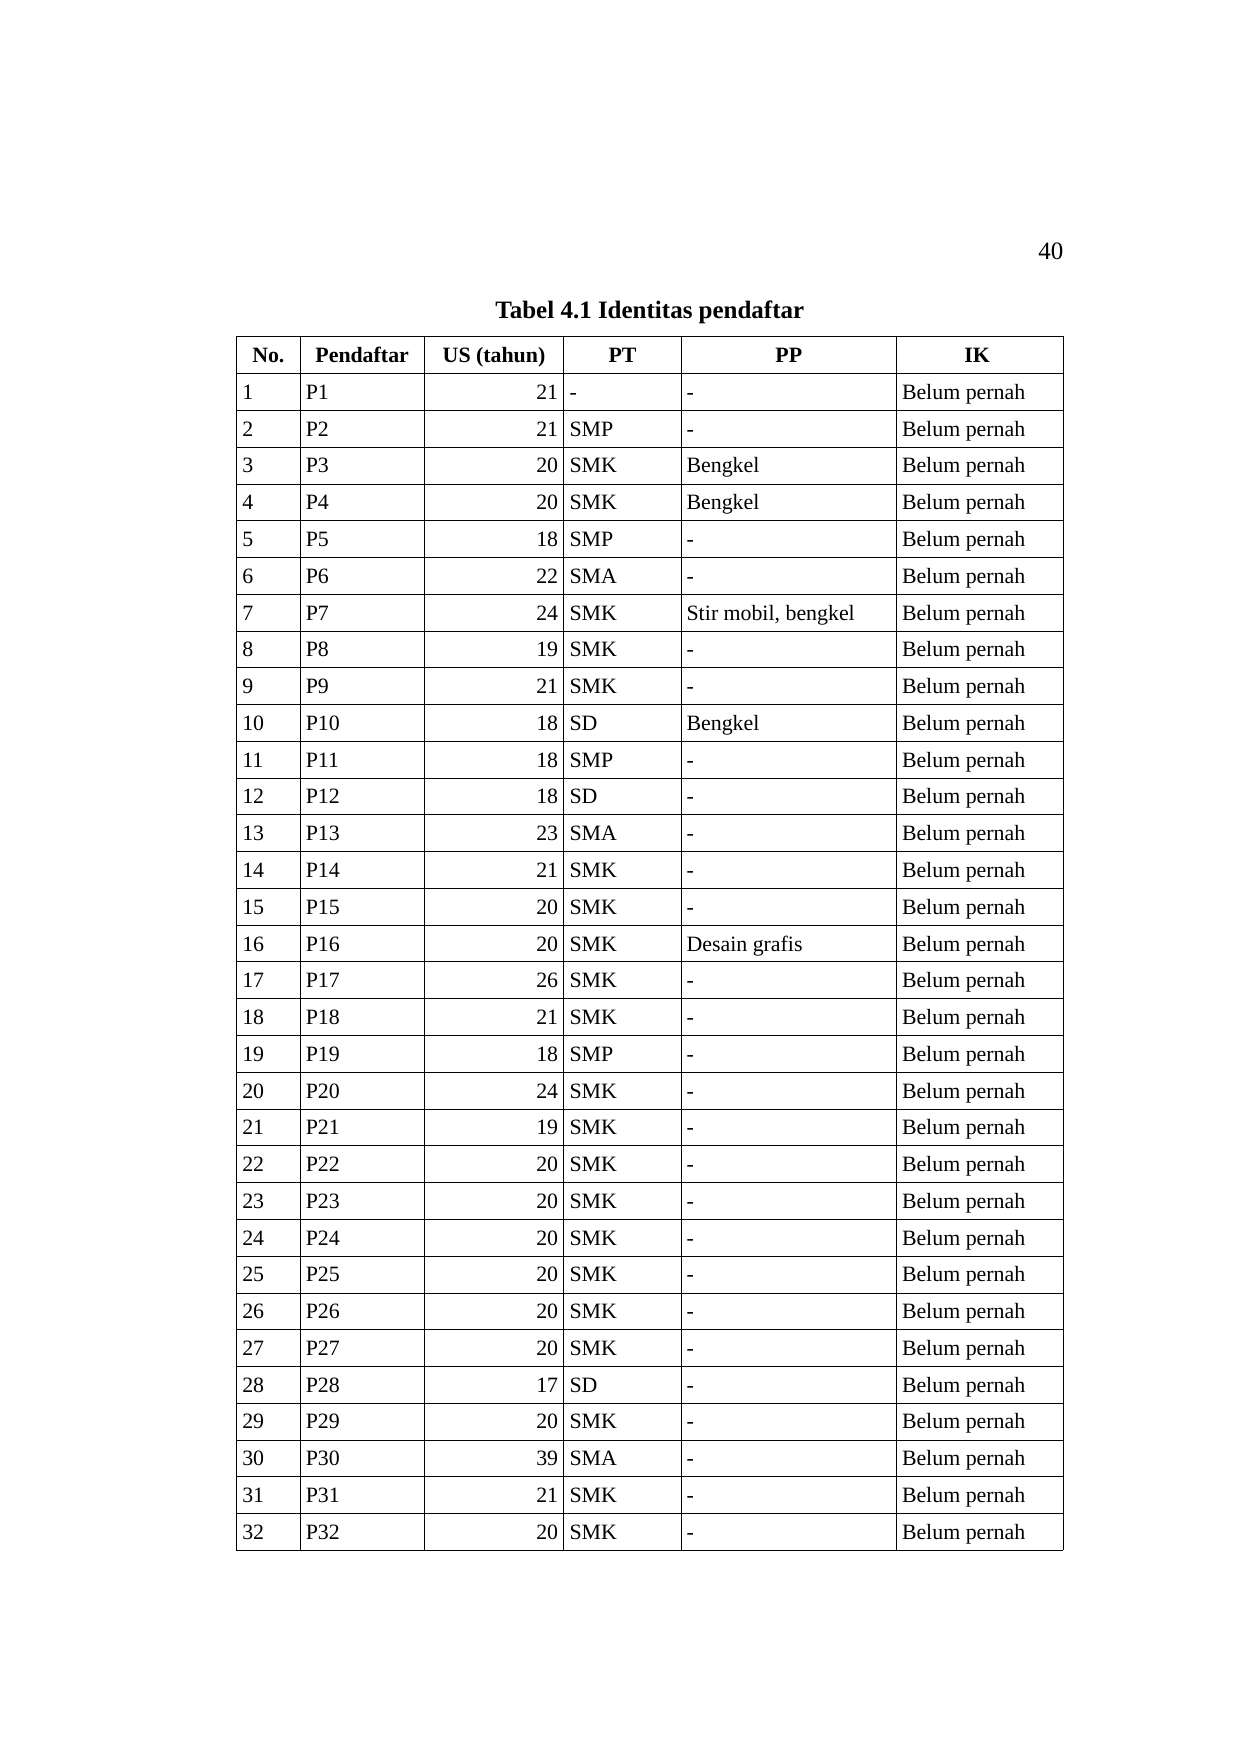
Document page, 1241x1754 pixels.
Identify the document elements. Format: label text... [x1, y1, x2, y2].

table_cell P24 [301, 1220, 424, 1256]
table_header PP [682, 337, 896, 373]
table_cell SD [564, 705, 681, 741]
table_cell SMA [564, 1441, 681, 1476]
table_cell Belum pernah [897, 1477, 1063, 1513]
table_cell SMK [564, 595, 681, 631]
table_cell P29 [301, 1404, 424, 1439]
table_cell Belum pernah [897, 1404, 1063, 1439]
table_cell 21 [425, 1477, 563, 1513]
table_cell 18 [425, 742, 563, 778]
table_cell P6 [301, 558, 424, 594]
table_cell - [682, 1441, 896, 1476]
table_cell Belum pernah [897, 705, 1063, 741]
table_cell P31 [301, 1477, 424, 1513]
table_cell - [682, 668, 896, 704]
table_cell SMK [564, 632, 681, 667]
table_cell SMK [564, 1330, 681, 1366]
table_cell 21 [425, 374, 563, 410]
table_cell - [682, 1220, 896, 1256]
table_cell SMK [564, 889, 681, 925]
table_cell - [682, 632, 896, 667]
table_cell SMK [564, 448, 681, 483]
table_header IK [897, 337, 1063, 373]
table_cell - [682, 411, 896, 447]
table_cell Belum pernah [897, 558, 1063, 594]
table_cell 2 [237, 411, 300, 447]
table_cell 27 [237, 1330, 300, 1366]
table_cell 18 [425, 1036, 563, 1072]
table_cell P7 [301, 595, 424, 631]
table_cell 18 [237, 999, 300, 1035]
table_cell P14 [301, 852, 424, 888]
table_cell 12 [237, 779, 300, 814]
table_cell Desain grafis [682, 926, 896, 961]
table_cell - [682, 962, 896, 998]
table_cell SMK [564, 962, 681, 998]
table_cell 23 [425, 815, 563, 851]
table_cell P22 [301, 1146, 424, 1182]
table_cell 28 [237, 1367, 300, 1403]
table_cell 29 [237, 1404, 300, 1439]
table_cell 5 [237, 521, 300, 557]
table_cell - [682, 521, 896, 557]
table_cell 24 [425, 595, 563, 631]
table_cell P8 [301, 632, 424, 667]
table_cell - [682, 1514, 896, 1550]
table_cell Belum pernah [897, 962, 1063, 998]
table_cell 30 [237, 1441, 300, 1476]
table_cell SMP [564, 521, 681, 557]
table_cell - [682, 779, 896, 814]
table_cell 19 [237, 1036, 300, 1072]
table_cell Belum pernah [897, 521, 1063, 557]
table_cell P23 [301, 1183, 424, 1219]
table_cell SMK [564, 1146, 681, 1182]
table_header PT [564, 337, 681, 373]
table_cell P10 [301, 705, 424, 741]
table_cell Belum pernah [897, 1220, 1063, 1256]
text Tabel 4.1 Identitas pendaftar [236, 295, 1063, 324]
table_cell Belum pernah [897, 1183, 1063, 1219]
table_cell 24 [425, 1073, 563, 1108]
table_cell 10 [237, 705, 300, 741]
table_cell Belum pernah [897, 668, 1063, 704]
table_cell Belum pernah [897, 1110, 1063, 1145]
table_cell 13 [237, 815, 300, 851]
table_cell Belum pernah [897, 852, 1063, 888]
table_cell P15 [301, 889, 424, 925]
table_cell SMK [564, 668, 681, 704]
table_cell 14 [237, 852, 300, 888]
table_cell - [682, 1146, 896, 1182]
table_cell Belum pernah [897, 1441, 1063, 1476]
table_cell P3 [301, 448, 424, 483]
table_header Pendaftar [301, 337, 424, 373]
table_cell Belum pernah [897, 1146, 1063, 1182]
table_cell - [564, 374, 681, 410]
table_cell Belum pernah [897, 742, 1063, 778]
table_cell Belum pernah [897, 926, 1063, 961]
table_cell 26 [425, 962, 563, 998]
table_cell SMP [564, 411, 681, 447]
table_cell 20 [425, 485, 563, 520]
table_cell 18 [425, 521, 563, 557]
table_cell 18 [425, 705, 563, 741]
table_cell 16 [237, 926, 300, 961]
table_cell 20 [425, 1404, 563, 1439]
table_cell Belum pernah [897, 1514, 1063, 1550]
table_cell - [682, 1477, 896, 1513]
table_cell - [682, 889, 896, 925]
table_cell 7 [237, 595, 300, 631]
table_cell Belum pernah [897, 632, 1063, 667]
table_cell Belum pernah [897, 999, 1063, 1035]
table_cell P25 [301, 1257, 424, 1292]
table_cell 15 [237, 889, 300, 925]
table_cell 11 [237, 742, 300, 778]
table_cell P17 [301, 962, 424, 998]
table_cell Belum pernah [897, 1036, 1063, 1072]
table_cell 20 [425, 1146, 563, 1182]
table_cell P32 [301, 1514, 424, 1550]
table_cell Belum pernah [897, 448, 1063, 483]
table_cell 8 [237, 632, 300, 667]
table_cell 20 [425, 448, 563, 483]
table_cell 3 [237, 448, 300, 483]
table_cell SMK [564, 926, 681, 961]
table_cell 23 [237, 1183, 300, 1219]
table_cell SMP [564, 742, 681, 778]
table_cell 20 [425, 1257, 563, 1292]
table_cell - [682, 1367, 896, 1403]
table_cell 20 [237, 1073, 300, 1108]
table_cell Belum pernah [897, 1367, 1063, 1403]
table_cell - [682, 999, 896, 1035]
table_cell 19 [425, 632, 563, 667]
table_cell 20 [425, 1294, 563, 1329]
table_cell P19 [301, 1036, 424, 1072]
table_cell P20 [301, 1073, 424, 1108]
table_cell 22 [425, 558, 563, 594]
table_cell Belum pernah [897, 889, 1063, 925]
table_cell 18 [425, 779, 563, 814]
table_cell 20 [425, 889, 563, 925]
table_cell P27 [301, 1330, 424, 1366]
table_cell SMP [564, 1036, 681, 1072]
table_cell P4 [301, 485, 424, 520]
table_cell SMK [564, 1220, 681, 1256]
table_cell 9 [237, 668, 300, 704]
table_cell - [682, 852, 896, 888]
table_cell 20 [425, 926, 563, 961]
table_cell 21 [425, 999, 563, 1035]
table_cell - [682, 1404, 896, 1439]
table_cell P9 [301, 668, 424, 704]
table_cell 21 [425, 852, 563, 888]
table_cell 20 [425, 1220, 563, 1256]
table_cell 39 [425, 1441, 563, 1476]
table_cell Belum pernah [897, 1294, 1063, 1329]
table_cell - [682, 374, 896, 410]
table_cell Bengkel [682, 485, 896, 520]
table_cell SMK [564, 1110, 681, 1145]
table_cell 6 [237, 558, 300, 594]
table_cell 21 [237, 1110, 300, 1145]
table_cell SMK [564, 1514, 681, 1550]
table_cell SMK [564, 999, 681, 1035]
table_cell - [682, 558, 896, 594]
table_cell P1 [301, 374, 424, 410]
table_cell SMK [564, 1404, 681, 1439]
table_cell Belum pernah [897, 411, 1063, 447]
table_cell 17 [237, 962, 300, 998]
table_cell SMA [564, 558, 681, 594]
table_cell Belum pernah [897, 815, 1063, 851]
table_cell 20 [425, 1183, 563, 1219]
table_cell P13 [301, 815, 424, 851]
table_cell - [682, 815, 896, 851]
table_cell - [682, 1110, 896, 1145]
table_cell P11 [301, 742, 424, 778]
table_cell P2 [301, 411, 424, 447]
table_cell - [682, 1183, 896, 1219]
table_cell 25 [237, 1257, 300, 1292]
table_cell 1 [237, 374, 300, 410]
table_cell P18 [301, 999, 424, 1035]
table_cell Belum pernah [897, 485, 1063, 520]
table_cell 32 [237, 1514, 300, 1550]
table_cell 22 [237, 1146, 300, 1182]
table_cell P26 [301, 1294, 424, 1329]
table_cell Belum pernah [897, 374, 1063, 410]
table_cell Bengkel [682, 705, 896, 741]
table_cell P16 [301, 926, 424, 961]
table_cell Belum pernah [897, 1330, 1063, 1366]
table_cell SD [564, 779, 681, 814]
table_cell Belum pernah [897, 1073, 1063, 1108]
table_cell SD [564, 1367, 681, 1403]
table_cell SMA [564, 815, 681, 851]
table_cell SMK [564, 1477, 681, 1513]
table_cell - [682, 1330, 896, 1366]
table_cell - [682, 742, 896, 778]
table_cell 31 [237, 1477, 300, 1513]
table_cell Belum pernah [897, 779, 1063, 814]
table_cell - [682, 1294, 896, 1329]
table_cell 20 [425, 1330, 563, 1366]
table_cell - [682, 1073, 896, 1108]
table_cell P28 [301, 1367, 424, 1403]
table_cell - [682, 1036, 896, 1072]
table_cell 21 [425, 668, 563, 704]
table_cell - [682, 1257, 896, 1292]
table_cell SMK [564, 1257, 681, 1292]
table_cell 20 [425, 1514, 563, 1550]
table_cell SMK [564, 1183, 681, 1219]
table_cell SMK [564, 1294, 681, 1329]
table_cell SMK [564, 1073, 681, 1108]
table_cell P12 [301, 779, 424, 814]
table_cell 26 [237, 1294, 300, 1329]
table_cell SMK [564, 485, 681, 520]
table_cell 21 [425, 411, 563, 447]
table_cell 19 [425, 1110, 563, 1145]
table_cell P21 [301, 1110, 424, 1145]
table_cell 17 [425, 1367, 563, 1403]
table_cell Belum pernah [897, 1257, 1063, 1292]
table_cell 4 [237, 485, 300, 520]
table_header No. [237, 337, 300, 373]
table_cell 24 [237, 1220, 300, 1256]
table_cell SMK [564, 852, 681, 888]
table_cell Stir mobil, bengkel [682, 595, 896, 631]
table_cell Bengkel [682, 448, 896, 483]
table_header US (tahun) [425, 337, 563, 373]
table_cell Belum pernah [897, 595, 1063, 631]
table_cell P30 [301, 1441, 424, 1476]
table_cell P5 [301, 521, 424, 557]
